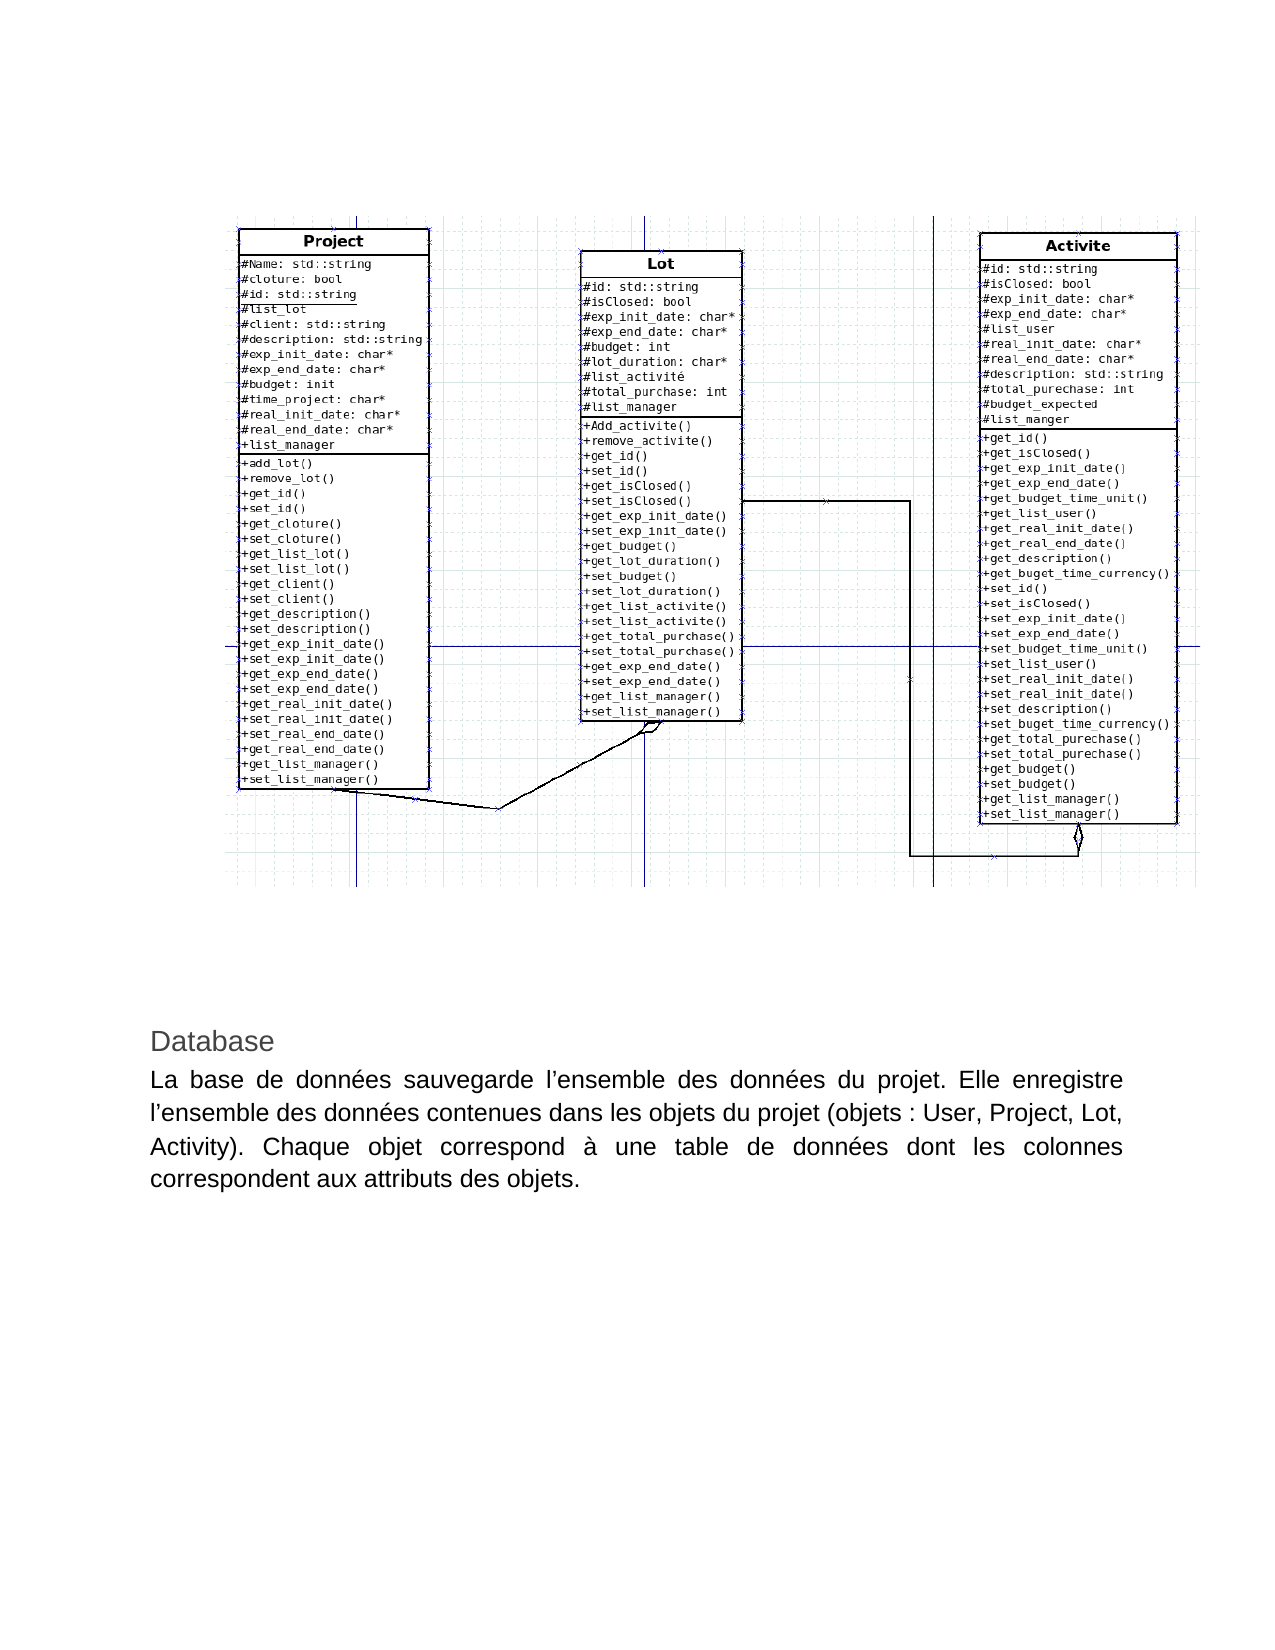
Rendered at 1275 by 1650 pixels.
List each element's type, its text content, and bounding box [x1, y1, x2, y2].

text La base de données sauvegarde l’ensemble des données du projet. Elle enregistre l’ensemble des données contenues dans les objets du projet (objets : User, Project, Lot, Activity). Chaque objet correspond à une table de données dont les colonnes correspondent aux attributs des objets. [150, 1065, 1125, 1193]
picture [225, 216, 1200, 887]
subtitle Database [150, 1023, 1125, 1057]
